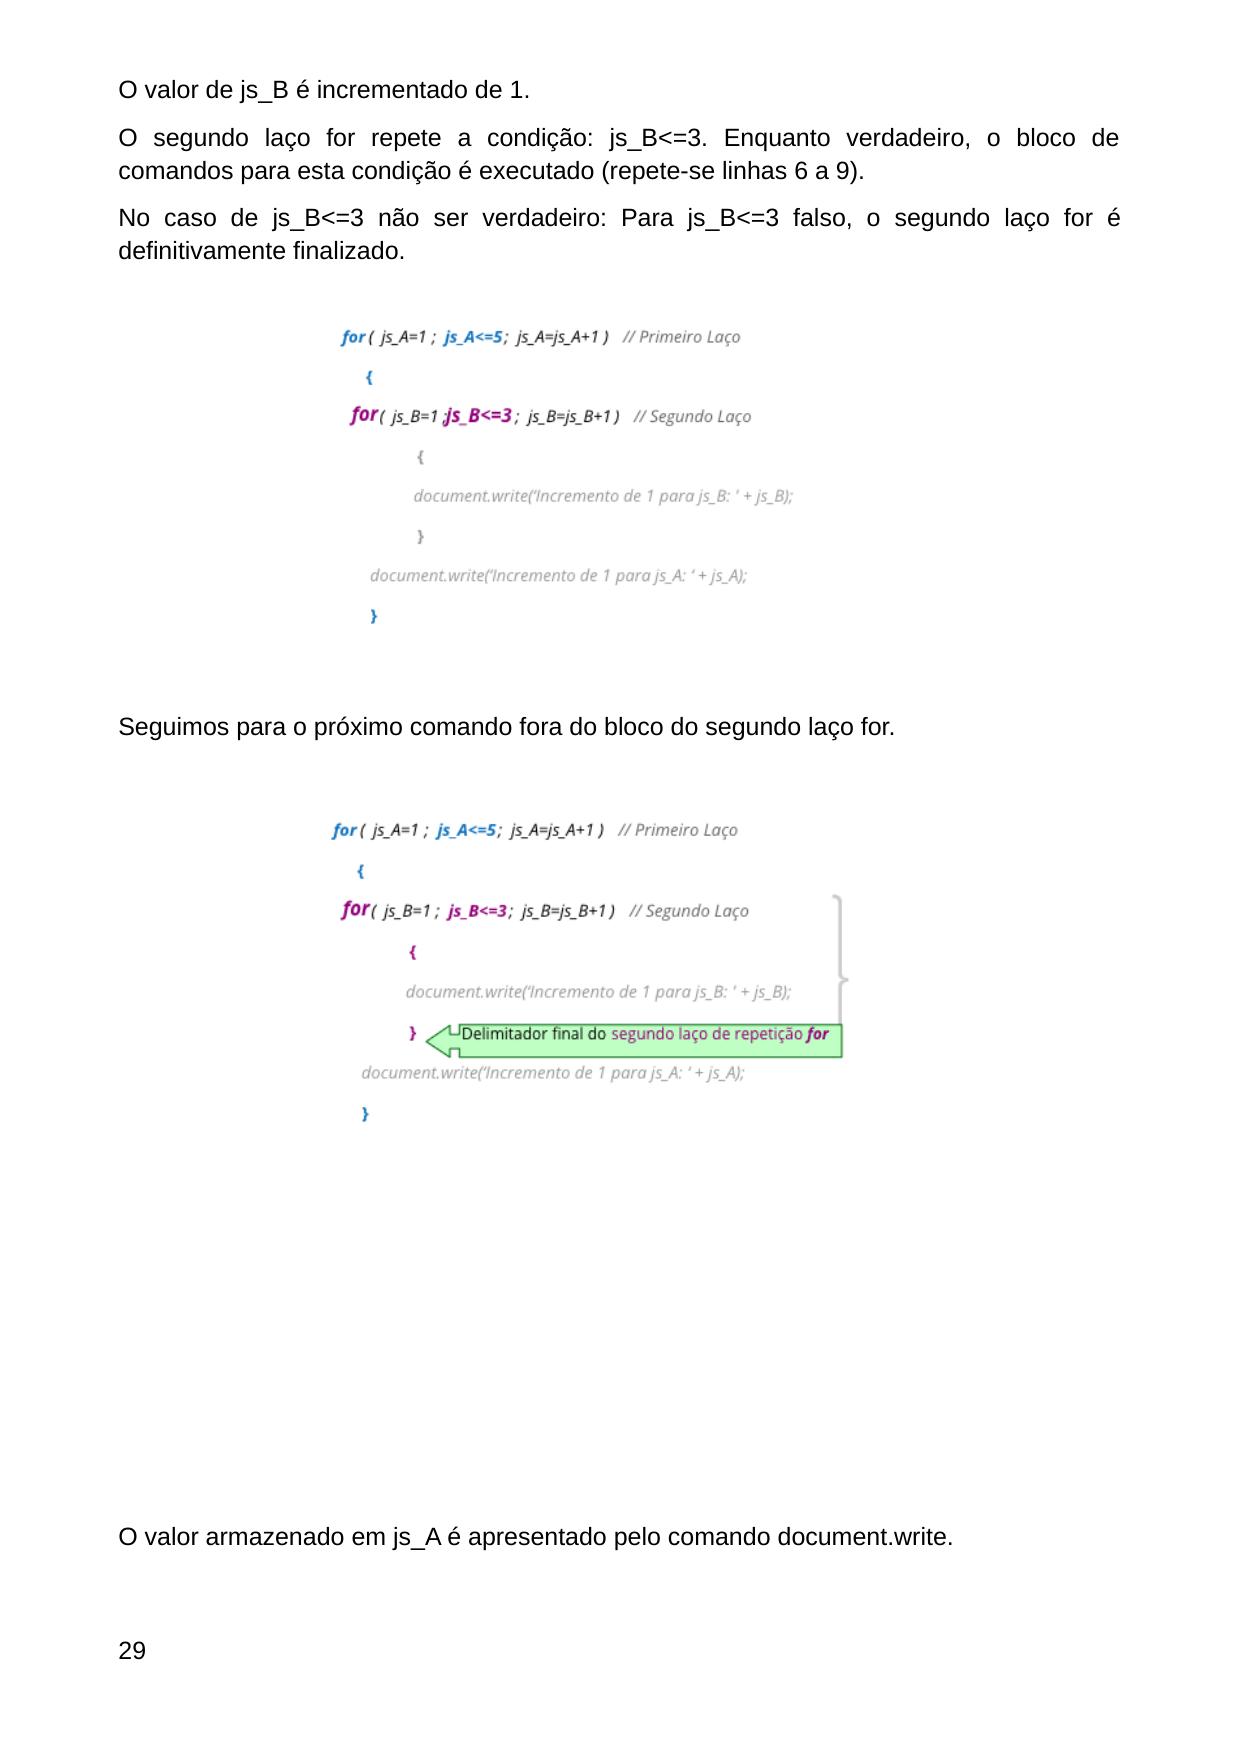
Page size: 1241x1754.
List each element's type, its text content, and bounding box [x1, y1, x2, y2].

text O valor de js_B é incrementado de 1. [118, 75, 1122, 104]
text No caso de js_B<=3 não ser verdadeiro: Para js_B<=3 falso, o segundo laço for é definitivamente finalizado. [118, 203, 1122, 265]
text O valor armazenado em js_A é apresentado pelo comando document.write. [118, 1522, 1122, 1550]
text Seguimos para o próximo comando fora do bloco do segundo laço for. [118, 712, 1122, 741]
text O segundo laço for repete a condição: js_B<=3. Enquanto verdadeiro, o bloco de comandos para esta condição é executado (repete-se linhas 6 a 9). [118, 123, 1122, 184]
